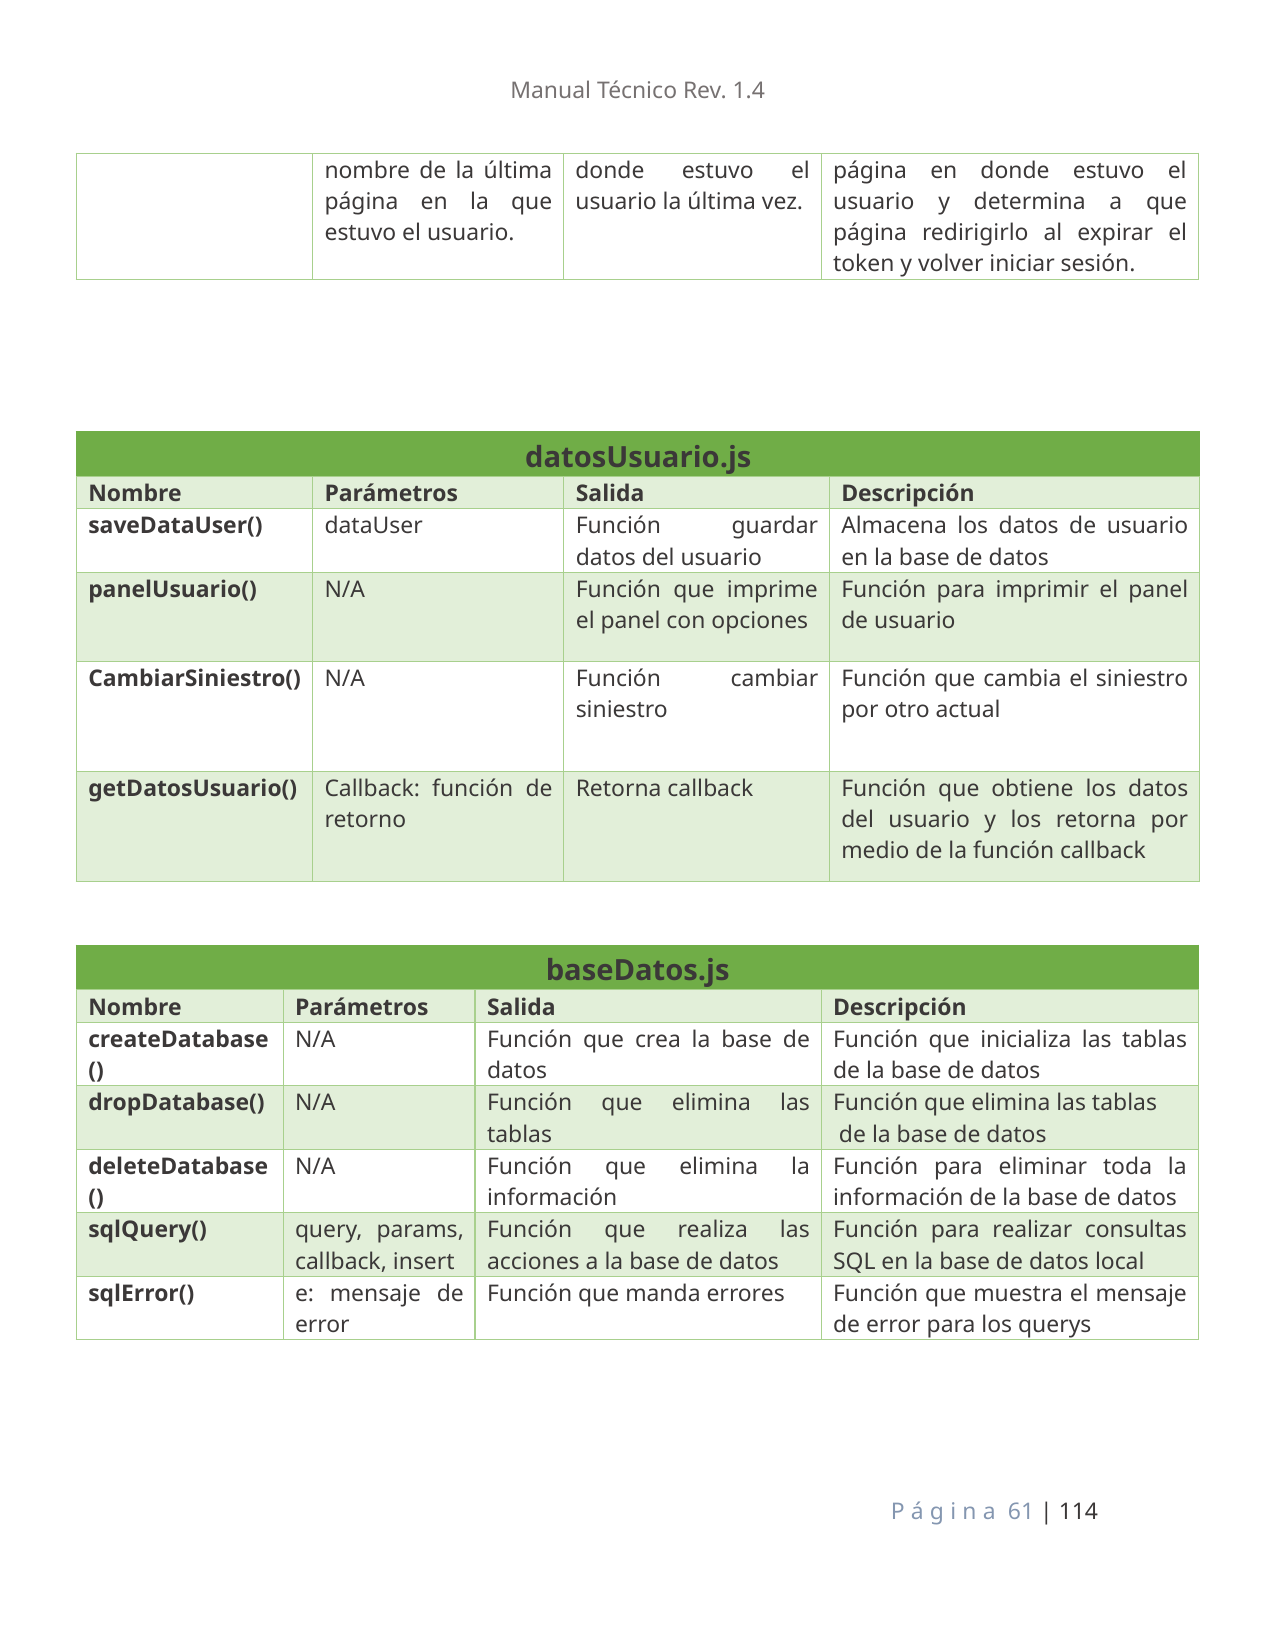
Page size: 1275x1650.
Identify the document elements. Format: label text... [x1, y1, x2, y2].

table_header datosUsuario.js [77, 432, 1199, 476]
table_cell Parámetros [313, 477, 563, 508]
table_cell Función para realizar consultas SQL en la base de datos local [822, 1213, 1198, 1276]
table_cell donde estuvo el usuario la última vez. [564, 154, 821, 279]
table_cell Función que manda errores [476, 1277, 821, 1339]
table_cell Función que imprime el panel con opciones [564, 573, 829, 661]
table_cell N/A [284, 1086, 474, 1149]
table_cell Almacena los datos de usuario en la base de datos [830, 509, 1199, 572]
table_cell getDatosUsuario() [77, 772, 312, 881]
table_cell sqlError() [77, 1277, 283, 1339]
table_cell página en donde estuvo el usuario y determina a que página redirigirlo al expirar el token y volver iniciar sesión. [822, 154, 1198, 279]
table_cell deleteDatabase() [77, 1150, 283, 1212]
table_cell Función para imprimir el panel de usuario [830, 573, 1199, 661]
table_cell Función que crea la base de datos [476, 1023, 821, 1085]
table_cell nombre de la última página en la que estuvo el usuario. [313, 154, 563, 279]
table_cell Salida [564, 477, 829, 508]
table_cell panelUsuario() [77, 573, 312, 661]
table_cell Función que realiza las acciones a la base de datos [476, 1213, 821, 1276]
table_cell createDatabase() [77, 1023, 283, 1085]
table_cell Salida [476, 990, 821, 1022]
table_cell Retorna callback [564, 772, 829, 881]
table_cell Nombre [77, 990, 283, 1022]
table_cell Función que obtiene los datos del usuario y los retorna por medio de la función callback [830, 772, 1199, 881]
table_cell dropDatabase() [77, 1086, 283, 1149]
table_cell Función que muestra el mensaje de error para los querys [822, 1277, 1198, 1339]
table_cell CambiarSiniestro() [77, 662, 312, 771]
table_cell Función guardar datos del usuario [564, 509, 829, 572]
table_cell Función que elimina las tablas [476, 1086, 821, 1149]
table_cell Función cambiar siniestro [564, 662, 829, 771]
table_cell query, params, callback, insert [284, 1213, 474, 1276]
table_cell Callback: función de retorno [313, 772, 563, 881]
table_cell Nombre [77, 477, 312, 508]
table_cell Función que elimina las tablas de la base de datos [822, 1086, 1198, 1149]
table_cell sqlQuery() [77, 1213, 283, 1276]
table_cell saveDataUser() [77, 509, 312, 572]
table_cell Función que inicializa las tablas de la base de datos [822, 1023, 1198, 1085]
table_cell N/A [284, 1023, 474, 1085]
table_header baseDatos.js [77, 946, 1198, 989]
table_cell N/A [313, 573, 563, 661]
table_cell Función que cambia el siniestro por otro actual [830, 662, 1199, 771]
table_cell Función que elimina la información [476, 1150, 821, 1212]
table_cell Descripción [822, 990, 1198, 1022]
table_cell e: mensaje de error [284, 1277, 474, 1339]
table_cell N/A [284, 1150, 474, 1212]
table_cell [77, 154, 312, 279]
table_cell Función para eliminar toda la información de la base de datos [822, 1150, 1198, 1212]
table_cell N/A [313, 662, 563, 771]
table_cell Parámetros [284, 990, 474, 1022]
table_cell dataUser [313, 509, 563, 572]
table_cell Descripción [830, 477, 1199, 508]
